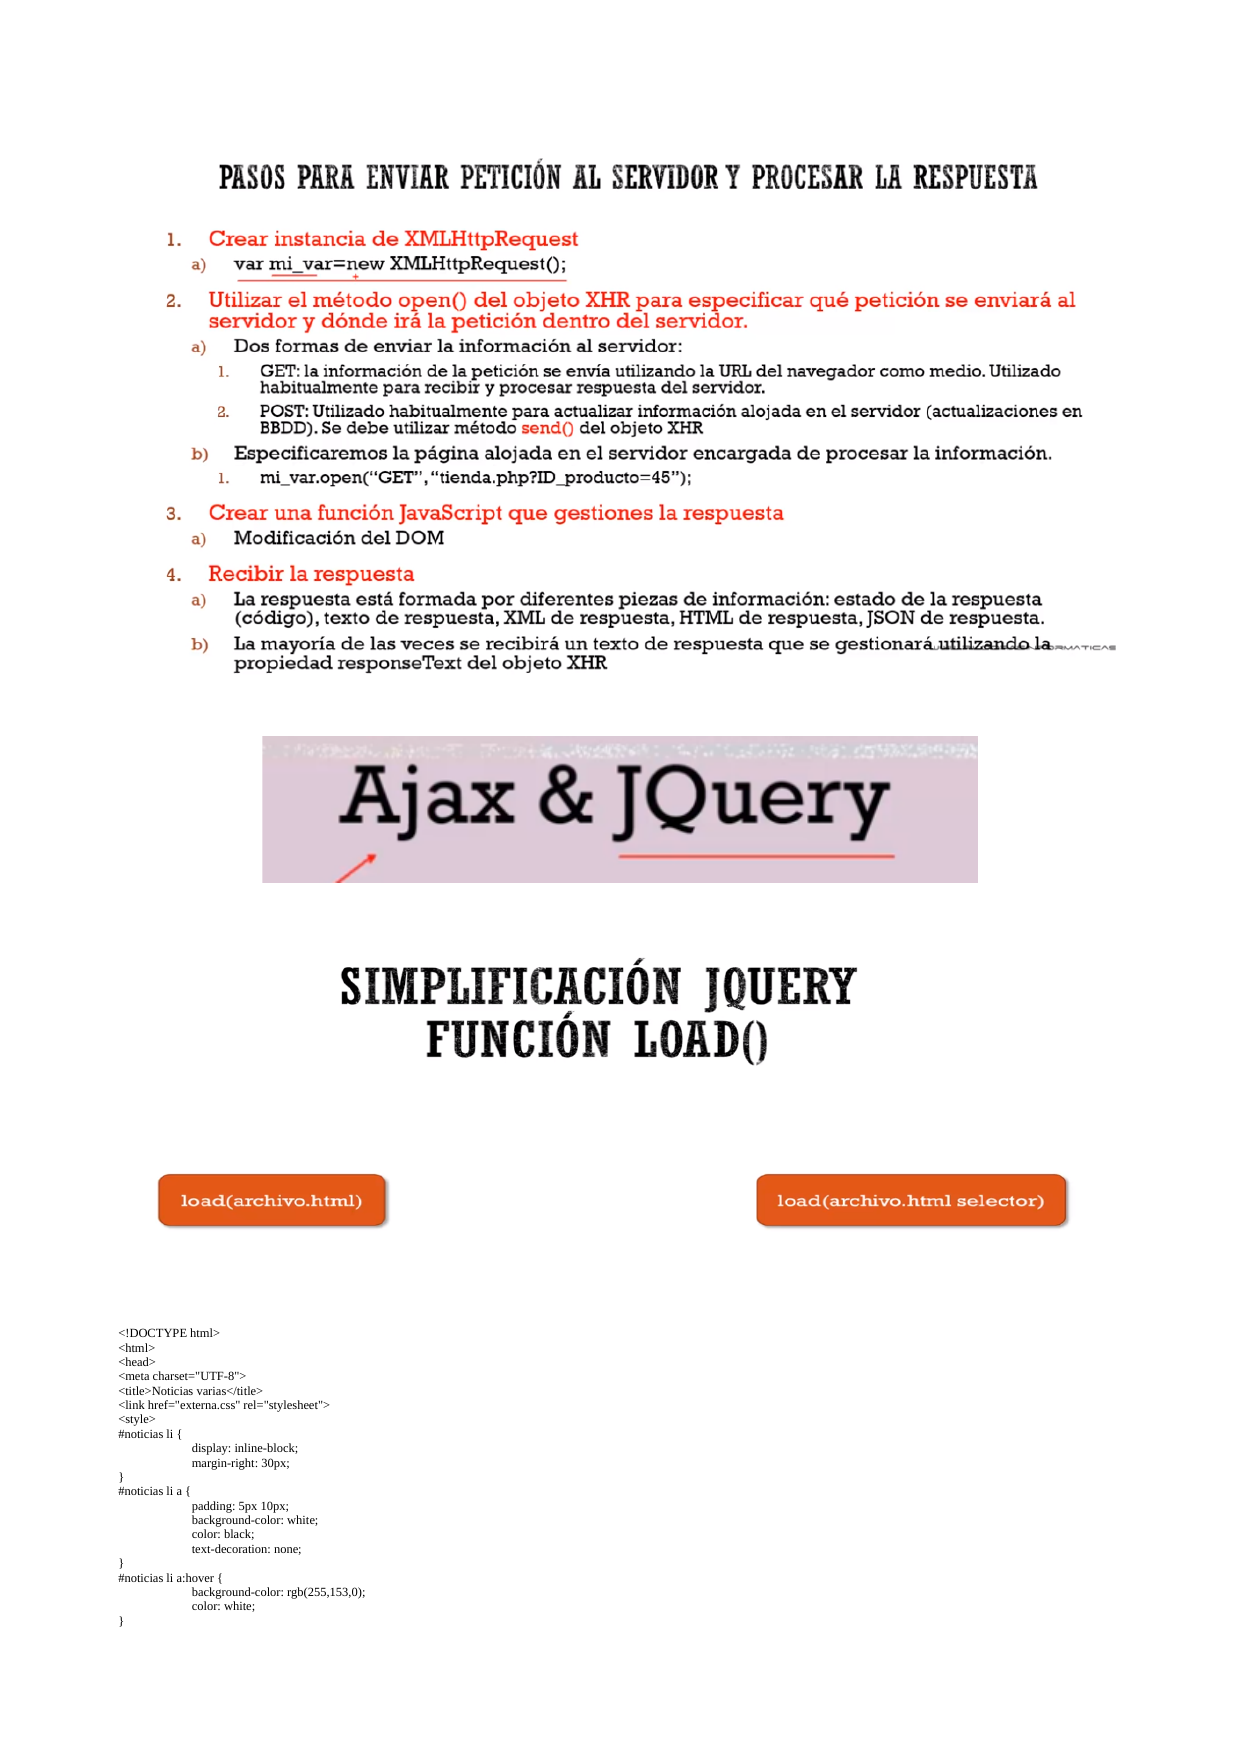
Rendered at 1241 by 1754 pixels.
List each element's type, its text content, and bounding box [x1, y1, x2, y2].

text background-color: white; [118, 1513, 1122, 1527]
picture [262, 736, 978, 883]
text <title>Noticias varias</title> [118, 1383, 1122, 1398]
text <style> [118, 1412, 1122, 1427]
text } [118, 1613, 1122, 1628]
text } [118, 1470, 1122, 1484]
picture [148, 940, 1092, 1240]
text background-color: rgb(255,153,0); [118, 1585, 1122, 1599]
text } [118, 1556, 1122, 1570]
text <html> [118, 1340, 1122, 1355]
text <!DOCTYPE html> [118, 1326, 1122, 1340]
text color: white; [118, 1599, 1122, 1613]
text display: inline-block; [118, 1441, 1122, 1455]
picture [124, 146, 1116, 679]
text margin-right: 30px; [118, 1455, 1122, 1470]
text color: black; [118, 1527, 1122, 1542]
text #noticias li a:hover { [118, 1570, 1122, 1585]
text #noticias li a { [118, 1484, 1122, 1498]
text #noticias li { [118, 1427, 1122, 1441]
text <link href="externa.css" rel="stylesheet"> [118, 1398, 1122, 1412]
text <head> [118, 1355, 1122, 1369]
text <meta charset="UTF-8"> [118, 1369, 1122, 1383]
text text-decoration: none; [118, 1542, 1122, 1556]
text padding: 5px 10px; [118, 1498, 1122, 1513]
